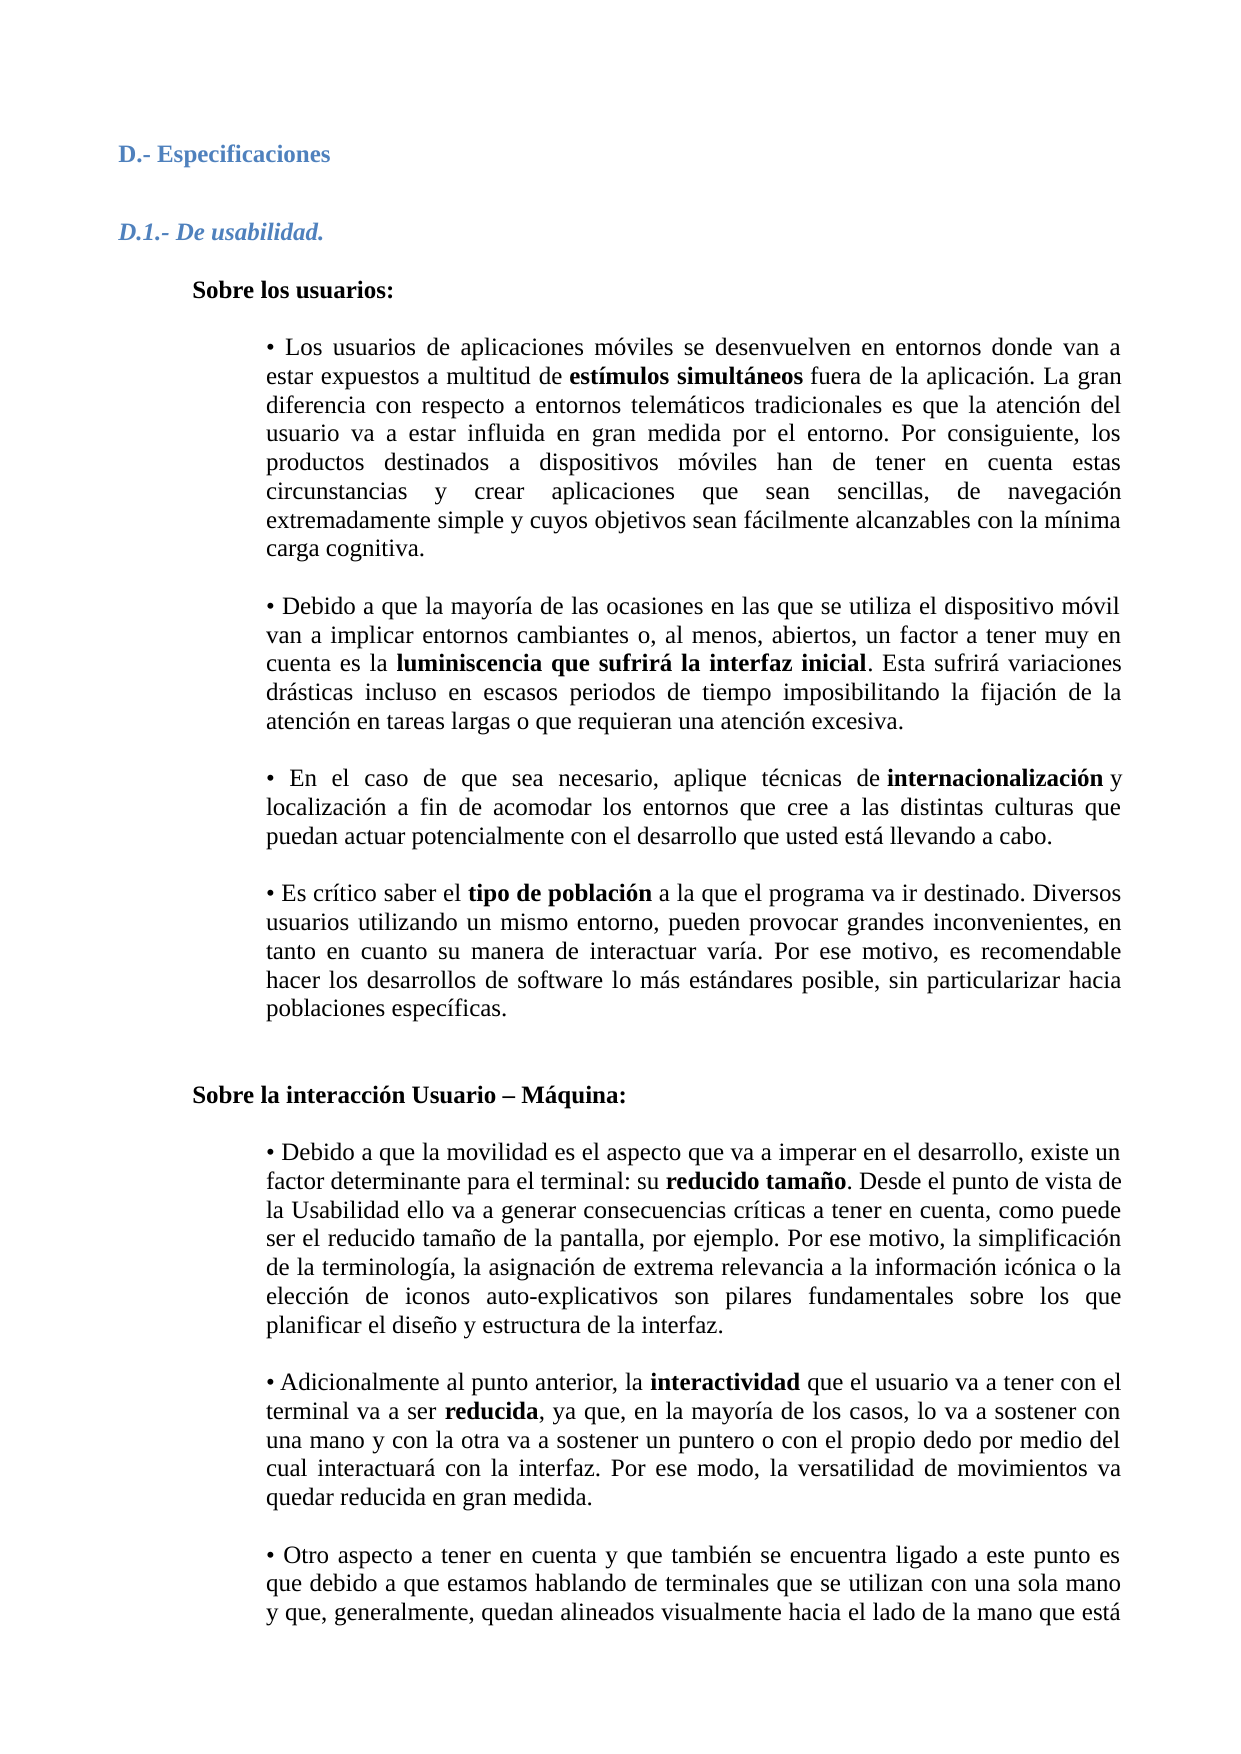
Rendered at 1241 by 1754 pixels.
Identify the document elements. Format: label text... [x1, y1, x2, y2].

text • Debido a que la mayoría de las ocasiones en las que se utiliza el dispositivo móvil van a implicar entornos cambiantes o, al menos, abiertos, un factor a tener muy en cuenta es la luminiscencia que sufrirá la interfaz inicial. Esta sufrirá variaciones drásticas incluso en escasos periodos de tiempo imposibilitando la fijación de la atención en tareas largas o que requieran una atención excesiva. [266, 562, 1122, 735]
text • Adicionalmente al punto anterior, la interactividad que el usuario va a tener con el terminal va a ser reducida, ya que, en la mayoría de los casos, lo va a sostener con una mano y con la otra va a sostener un puntero o con el propio dedo por medio del cual interactuará con la interfaz. Por ese modo, la versatilidad de movimientos va quedar reducida en gran medida. [266, 1338, 1122, 1511]
text • Es crítico saber el tipo de población a la que el programa va ir destinado. Diversos usuarios utilizando un mismo entorno, pueden provocar grandes inconvenientes, en tanto en cuanto su manera de interactuar varía. Por ese motivo, es recomendable hacer los desarrollos de software lo más estándares posible, sin particularizar hacia poblaciones específicas. [266, 850, 1122, 1022]
text Sobre la interacción Usuario – Máquina: [118, 1080, 1122, 1108]
text • En el caso de que sea necesario, aplique técnicas de internacionalización y localización a fin de acomodar los entornos que cree a las distintas culturas que puedan actuar potencialmente con el desarrollo que usted está llevando a cabo. [266, 763, 1122, 850]
text • Otro aspecto a tener en cuenta y que también se encuentra ligado a este punto es que debido a que estamos hablando de terminales que se utilizan con una sola mano y que, generalmente, quedan alineados visualmente hacia el lado de la mano que está [266, 1540, 1122, 1626]
text • Debido a que la movilidad es el aspecto que va a imperar en el desarrollo, existe un factor determinante para el terminal: su reducido tamaño. Desde el punto de vista de la Usabilidad ello va a generar consecuencias críticas a tener en cuenta, como puede ser el reducido tamaño de la pantalla, por ejemplo. Por ese motivo, la simplificación de la terminología, la asignación de extrema relevancia a la información icónica o la elección de iconos auto-explicativos son pilares fundamentales sobre los que planificar el diseño y estructura de la interfaz. [266, 1108, 1122, 1338]
text Sobre los usuarios: [118, 275, 1122, 303]
subtitle D.- Especificaciones [118, 139, 1122, 168]
subtitle D.1.- De usabilidad. [118, 217, 1122, 246]
text • Los usuarios de aplicaciones móviles se desenvuelven en entornos donde van a estar expuestos a multitud de estímulos simultáneos fuera de la aplicación. La gran diferencia con respecto a entornos telemáticos tradicionales es que la atención del usuario va a estar influida en gran medida por el entorno. Por consiguiente, los productos destinados a dispositivos móviles han de tener en cuenta estas circunstancias y crear aplicaciones que sean sencillas, de navegación extremadamente simple y cuyos objetivos sean fácilmente alcanzables con la mínima carga cognitiva. [266, 303, 1122, 562]
